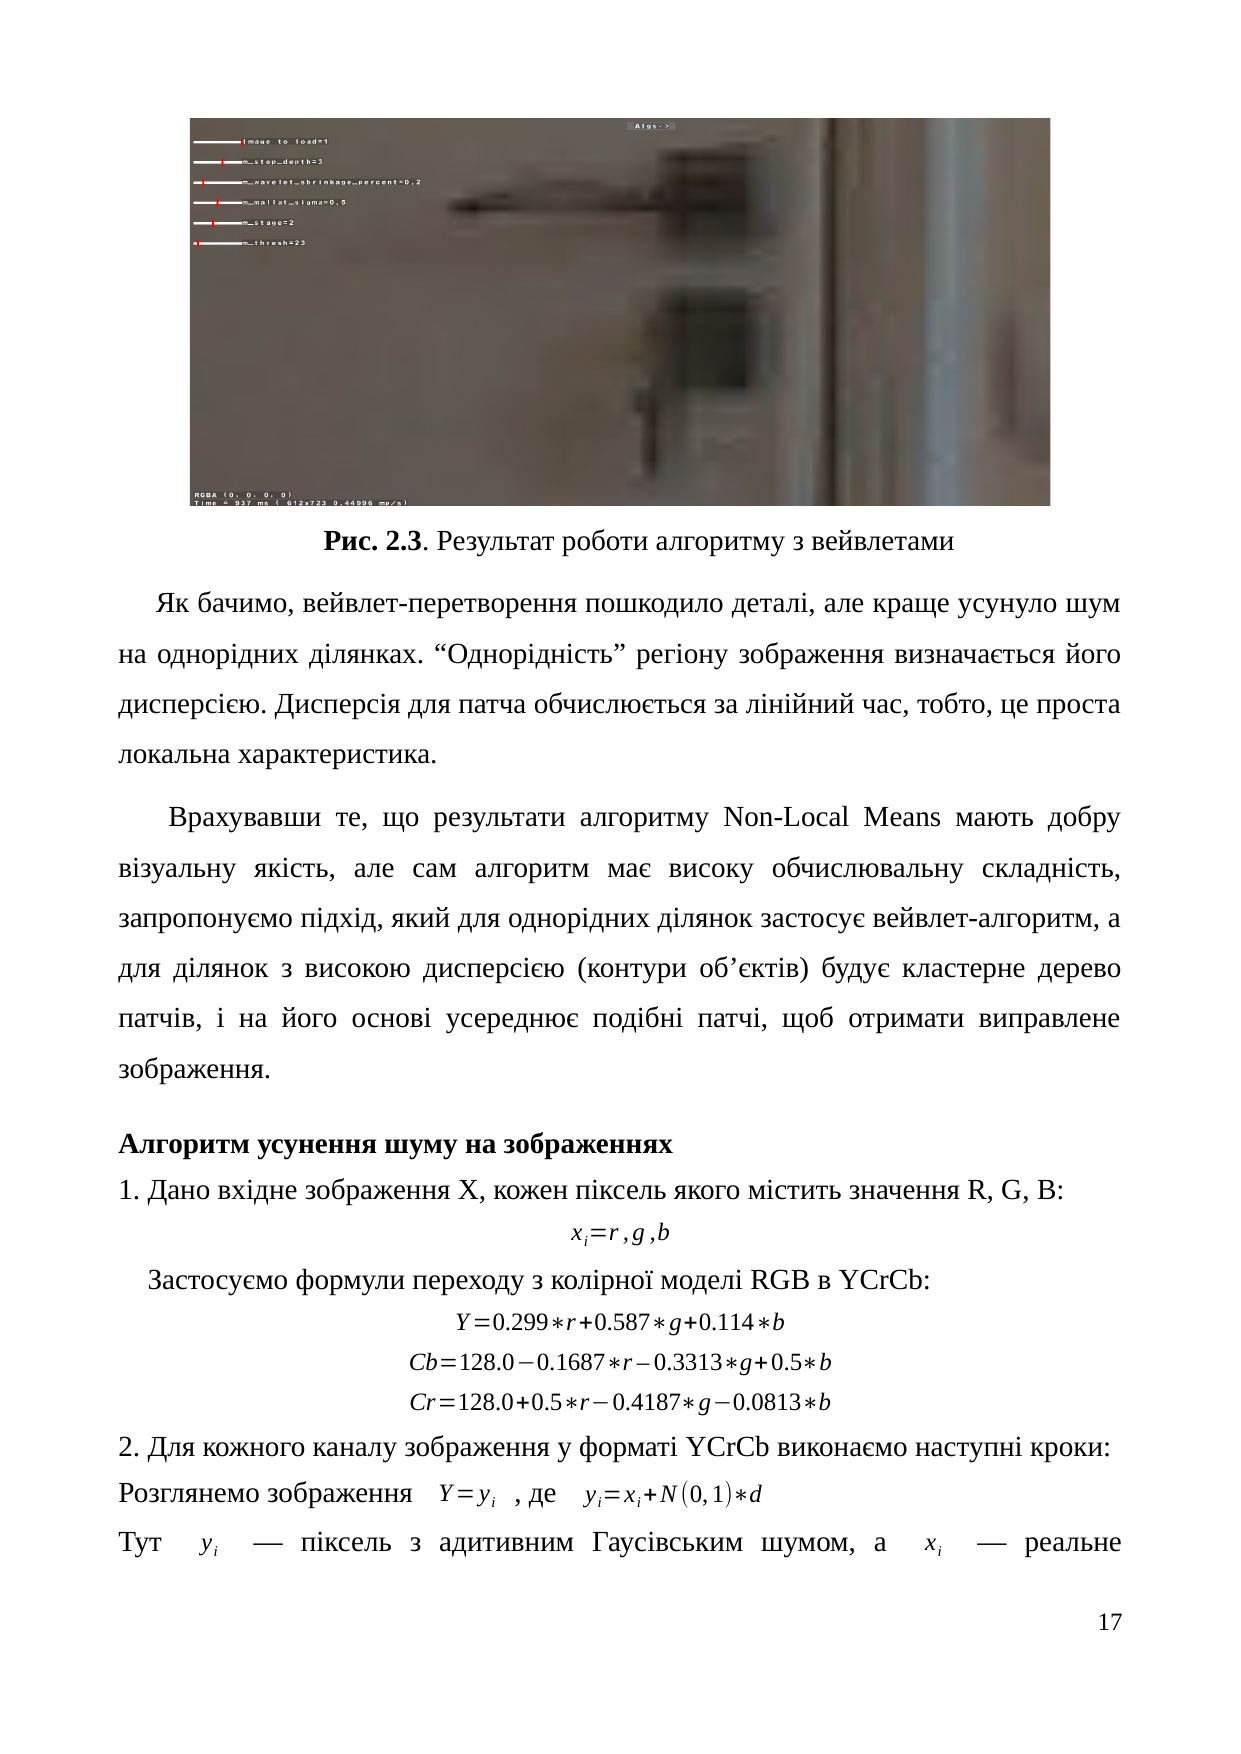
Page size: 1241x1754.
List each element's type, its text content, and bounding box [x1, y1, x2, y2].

text 1. Дано вхідне зображення X, кожен піксель якого містить значення R, G, B: [118, 1172, 1122, 1206]
subtitle Алгоритм усунення шуму на зображеннях [118, 1126, 1122, 1160]
picture [189, 118, 1051, 506]
text Тут — піксель з адитивним Гаусівським шумом, а — реальне значення, яке нам потрібно знайти. [118, 1524, 1122, 1560]
text Як бачимо, вейвлет-перетворення пошкодило деталі, але краще усунуло шум на однорідних ділянках. “Однорідність” регіону зображення визначається його дисперсією. Дисперсія для патча обчислюється за лінійний час, тобто, це проста локальна характеристика. [118, 586, 1122, 770]
text Рис. 2.3. Результат роботи алгоритму з вейвлетами [118, 118, 1122, 556]
text Врахувавши те, що результати алгоритму Non-Local Means мають добру візуальну якість, але сам алгоритм має високу обчислювальну складність, запропонуємо підхід, який для однорідних ділянок застосує вейвлет-алгоритм, а для ділянок з високою дисперсією (контури об’єктів) будує кластерне дерево патчів, і на його основі усереднює подібні патчі, щоб отримати виправлене зображення. [118, 799, 1122, 1084]
text 2. Для кожного каналу зображення у форматі YCrCb виконаємо наступні кроки: [118, 1429, 1122, 1462]
text Розглянемо зображення , де [118, 1475, 1122, 1511]
text Застосуємо формули переходу з колірної моделі RGB в YCrCb: [118, 1262, 1122, 1296]
